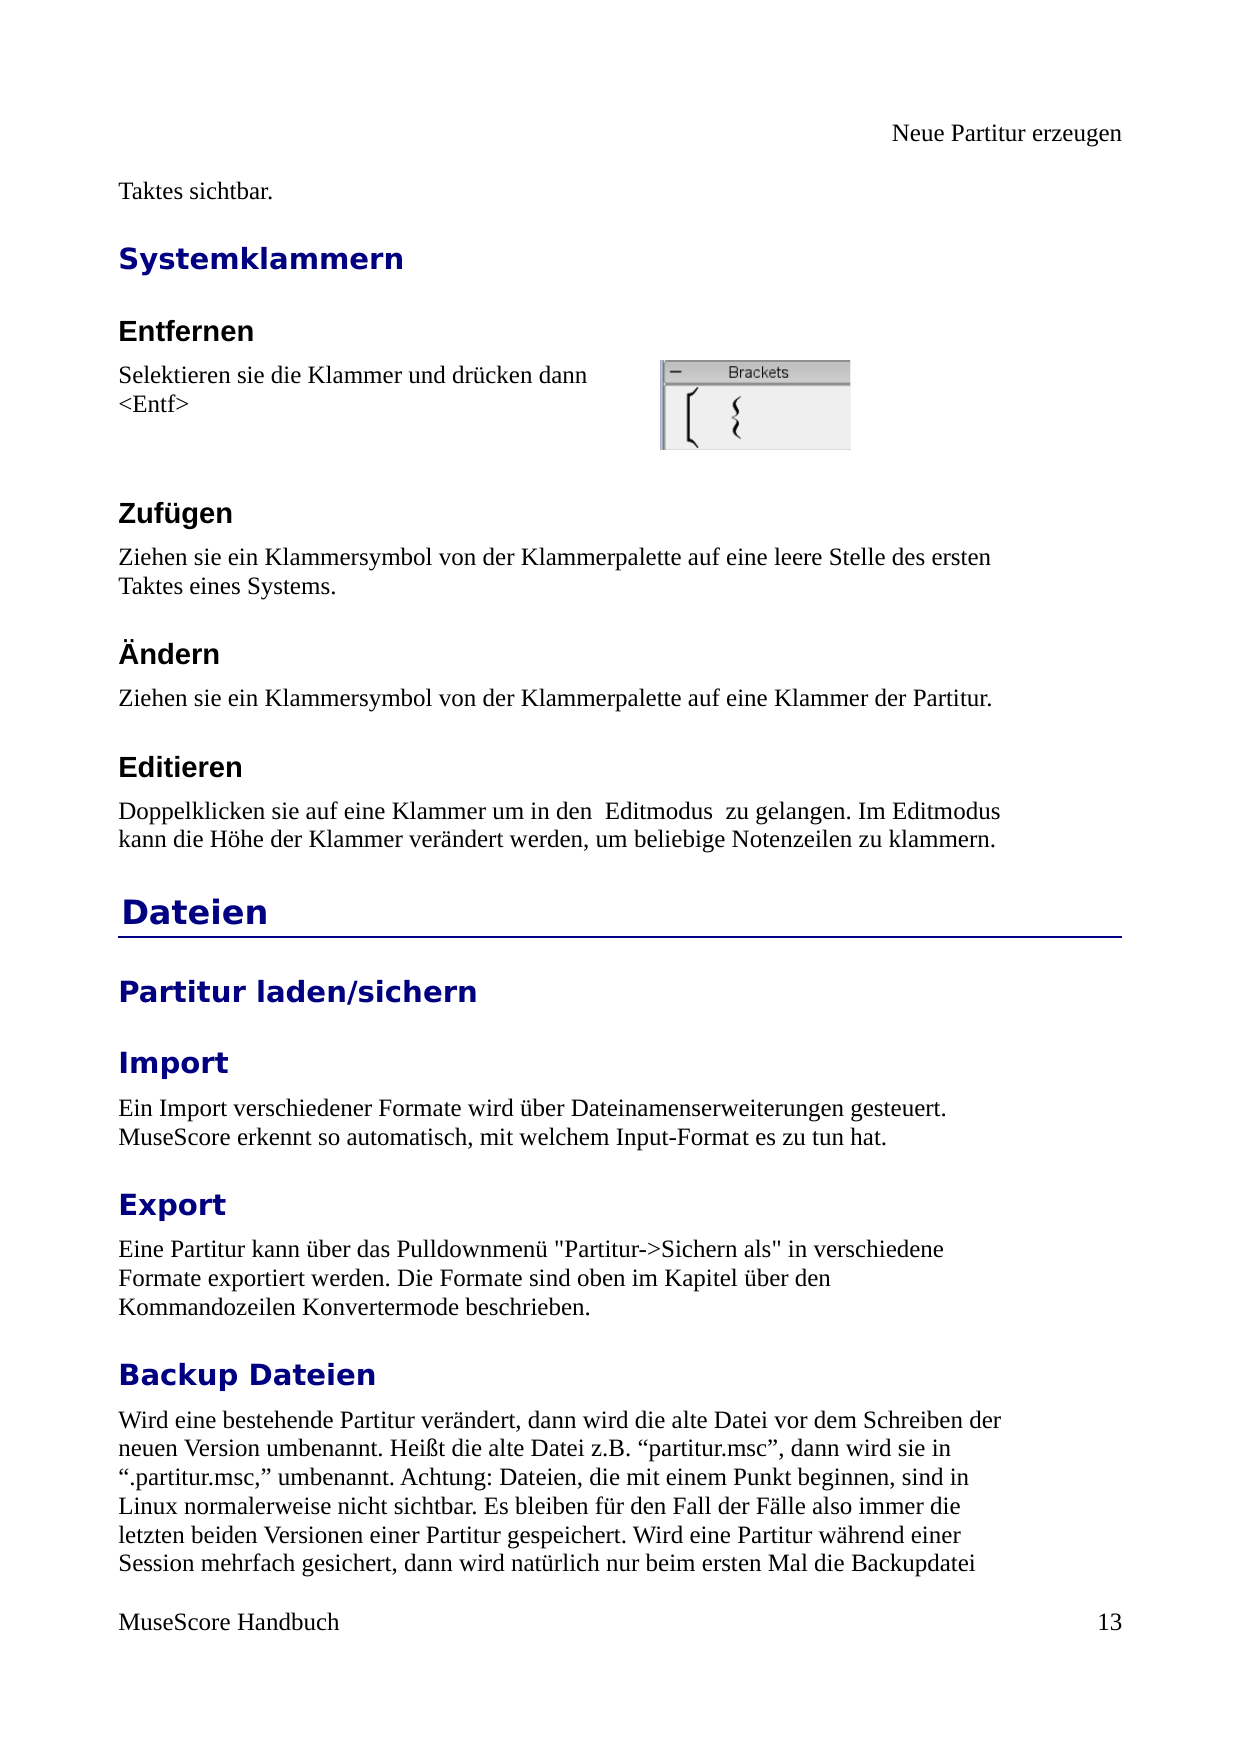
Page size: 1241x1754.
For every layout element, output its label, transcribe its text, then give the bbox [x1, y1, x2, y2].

subtitle Ändern [118, 637, 1122, 671]
text Ziehen sie ein Klammersymbol von der Klammerpalette auf eine Klammer der Partitur. [118, 683, 1004, 712]
subtitle Zufügen [118, 496, 1122, 530]
text Wird eine bestehende Partitur verändert, dann wird die alte Datei vor dem Schreiben der neuen Version umbenannt. Heißt die alte Datei z.B. “partitur.msc”, dann wird sie in “.partitur.msc,” umbenannt. Achtung: Dateien, die mit einem Punkt beginnen, sind in Linux normalerweise nicht sichtbar. Es bleiben für den Fall der Fälle also immer die letzten beiden Versionen einer Partitur gespeichert. Wird eine Partitur während einer Session mehrfach gesichert, dann wird natürlich nur beim ersten Mal die Backupdatei [118, 1405, 1004, 1577]
subtitle Editieren [118, 750, 1122, 783]
text Ziehen sie ein Klammersymbol von der Klammerpalette auf eine leere Stelle des ersten Taktes eines Systems. [118, 542, 1004, 600]
subtitle Entfernen [118, 314, 1122, 348]
picture [648, 360, 851, 450]
text Selektieren sie die Klammer und drücken dann <Entf> [118, 360, 648, 418]
subtitle Backup Dateien [118, 1358, 1122, 1392]
subtitle Dateien [118, 891, 1122, 936]
text [851, 360, 1004, 418]
subtitle Systemklammern [118, 243, 1122, 277]
text Taktes sichtbar. [118, 176, 1004, 205]
subtitle Import [118, 1047, 1122, 1081]
text Eine Partitur kann über das Pulldownmenü "Partitur->Sichern als" in verschiedene Formate exportiert werden. Die Formate sind oben im Kapitel über den Kommandozeilen Konvertermode beschrieben. [118, 1234, 1004, 1321]
text Ein Import verschiedener Formate wird über Dateinamenserweiterungen gesteuert. MuseScore erkennt so automatisch, mit welchem Input-Format es zu tun hat. [118, 1093, 1004, 1151]
subtitle Export [118, 1188, 1122, 1222]
subtitle Partitur laden/sichern [118, 975, 1122, 1009]
text Doppelklicken sie auf eine Klammer um in den Editmodus zu gelangen. Im Editmodus kann die Höhe der Klammer verändert werden, um beliebige Notenzeilen zu klammern. [118, 796, 1004, 853]
